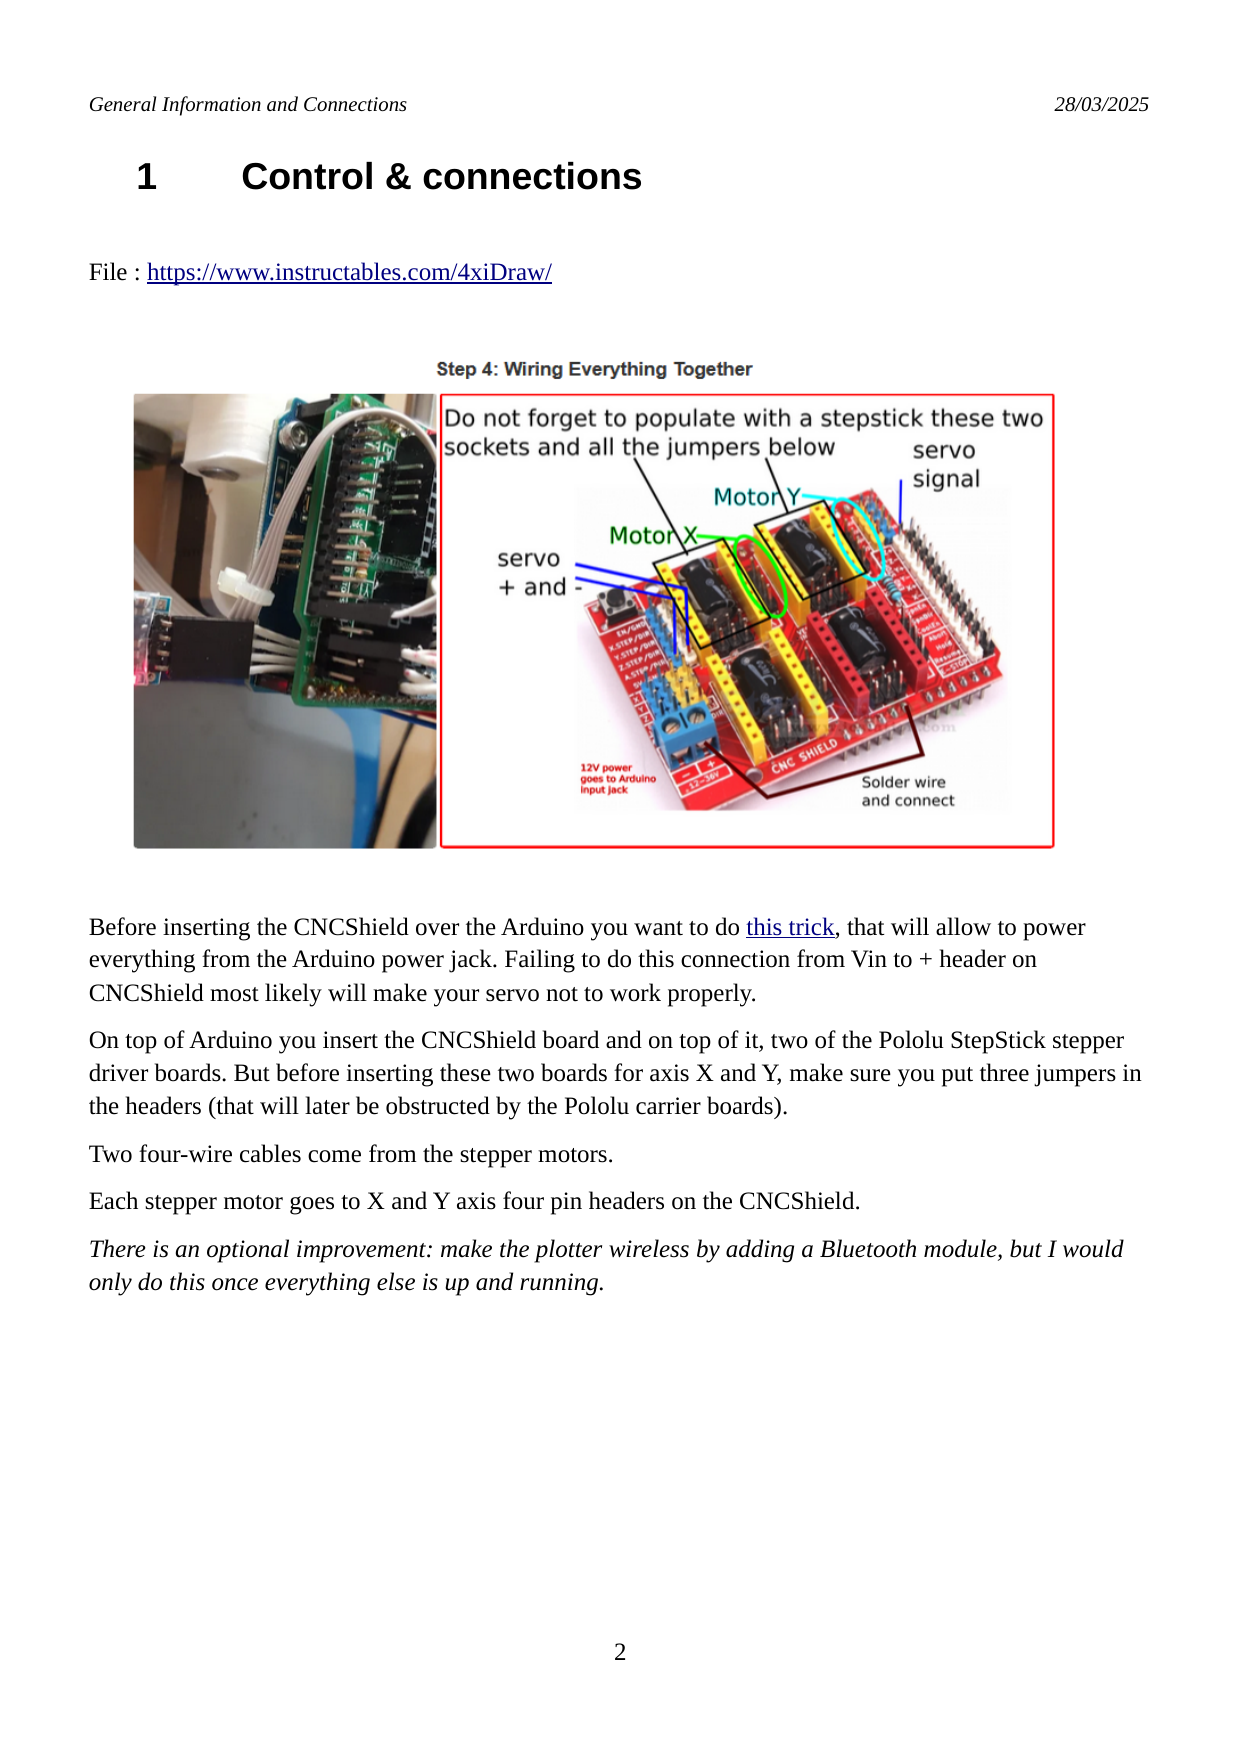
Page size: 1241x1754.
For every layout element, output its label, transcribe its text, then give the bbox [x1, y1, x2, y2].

text On top of Arduino you insert the CNCShield board and on top of it, two of the Pololu StepStick stepper driver boards. But before inserting these two boards for axis X and Y, make sure you put three jumpers in the headers (that will later be obstructed by the Pololu carrier boards). [88, 1025, 1152, 1120]
picture [86, 346, 1091, 860]
text Before inserting the CNCShield over the Arduino you want to do this trick, that will allow to power everything from the Arduino power jack. Failing to do this connection from Vin to + header on CNCShield most likely will make your servo not to work properly. [88, 912, 1152, 1006]
text File : https://www.instructables.com/4xiDraw/ [88, 257, 1152, 286]
subtitle Control & connections [126, 154, 1152, 197]
text Two four-wire cables come from the stepper motors. [88, 1139, 1152, 1168]
text There is an optional improvement: make the plotter wireless by adding a Bluetooth module, but I would only do this once everything else is up and running. [88, 1234, 1152, 1296]
text Each stepper motor goes to X and Y axis four pin headers on the CNCShield. [88, 1186, 1152, 1215]
